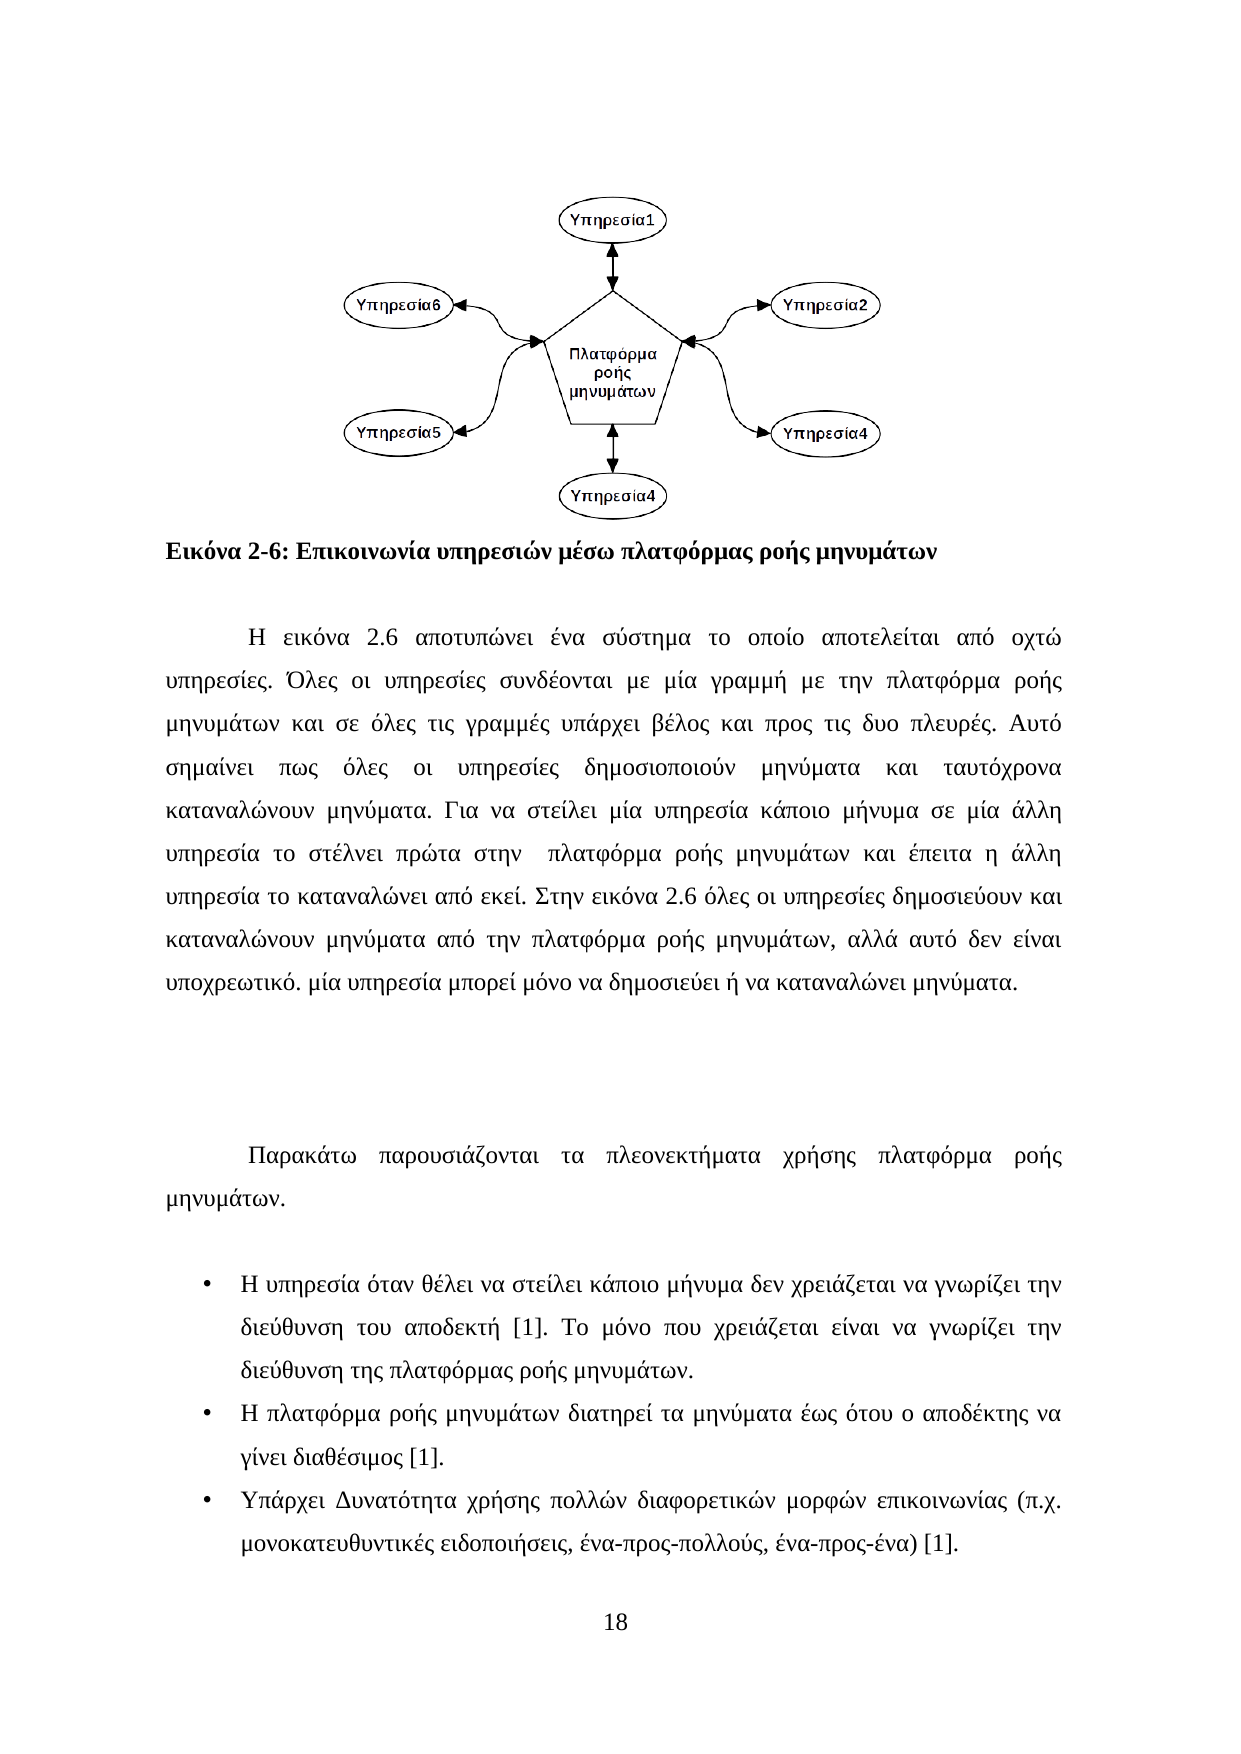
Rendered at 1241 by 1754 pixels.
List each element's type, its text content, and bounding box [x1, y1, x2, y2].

text Η εικόνα 2.6 αποτυπώνει ένα σύστημα το οποίο αποτελείται από οχτώ υπηρεσίες. Όλες οι υπηρεσίες συνδέονται με μία γραμμή με την πλατφόρμα ροής μηνυμάτων και σε όλες τις γραμμές υπάρχει βέλος και προς τις δυο πλευρές. Αυτό σημαίνει πως όλες οι υπηρεσίες δημοσιοποιούν μηνύματα και ταυτόχρονα καταναλώνουν μηνύματα. Για να στείλει μία υπηρεσία κάποιο μήνυμα σε μία άλλη υπηρεσία το στέλνει πρώτα στην πλατφόρμα ροής μηνυμάτων και έπειτα η άλλη υπηρεσία το καταναλώνει από εκεί. Στην εικόνα 2.6 όλες οι υπηρεσίες δημοσιεύουν και καταναλώνουν μηνύματα από την πλατφόρμα ροής μηνυμάτων, αλλά αυτό δεν είναι υποχρεωτικό. μία υπηρεσία μπορεί μόνο να δημοσιεύει ή να καταναλώνει μηνύματα. [165, 622, 1063, 996]
picture [165, 190, 1063, 522]
text Παρακάτω παρουσιάζονται τα πλεονεκτήματα χρήσης πλατφόρμα ροής μηνυμάτων. [165, 1140, 1063, 1212]
list Η υπηρεσία όταν θέλει να στείλει κάποιο μήνυμα δεν χρειάζεται να γνωρίζει την διεύθυνση του αποδεκτή [1]. Το μόνο που χρειάζεται είναι να γνωρίζει την διεύθυνση της πλατφόρμας ροής μηνυμάτων. [203, 1269, 1063, 1384]
list Υπάρχει Δυνατότητα χρήσης πολλών διαφορετικών μορφών επικοινωνίας (π.χ. μονοκατευθυντικές ειδοποιήσεις, ένα-προς-πολλούς, ένα-προς-ένα) [1]. [203, 1485, 1063, 1557]
text Εικόνα 2-6: Επικοινωνία υπηρεσιών μέσω πλατφόρμας ροής μηνυμάτων [165, 522, 1063, 565]
list Η πλατφόρμα ροής μηνυμάτων διατηρεί τα μηνύματα έως ότου ο αποδέκτης να γίνει διαθέσιμος [1]. [203, 1398, 1063, 1470]
